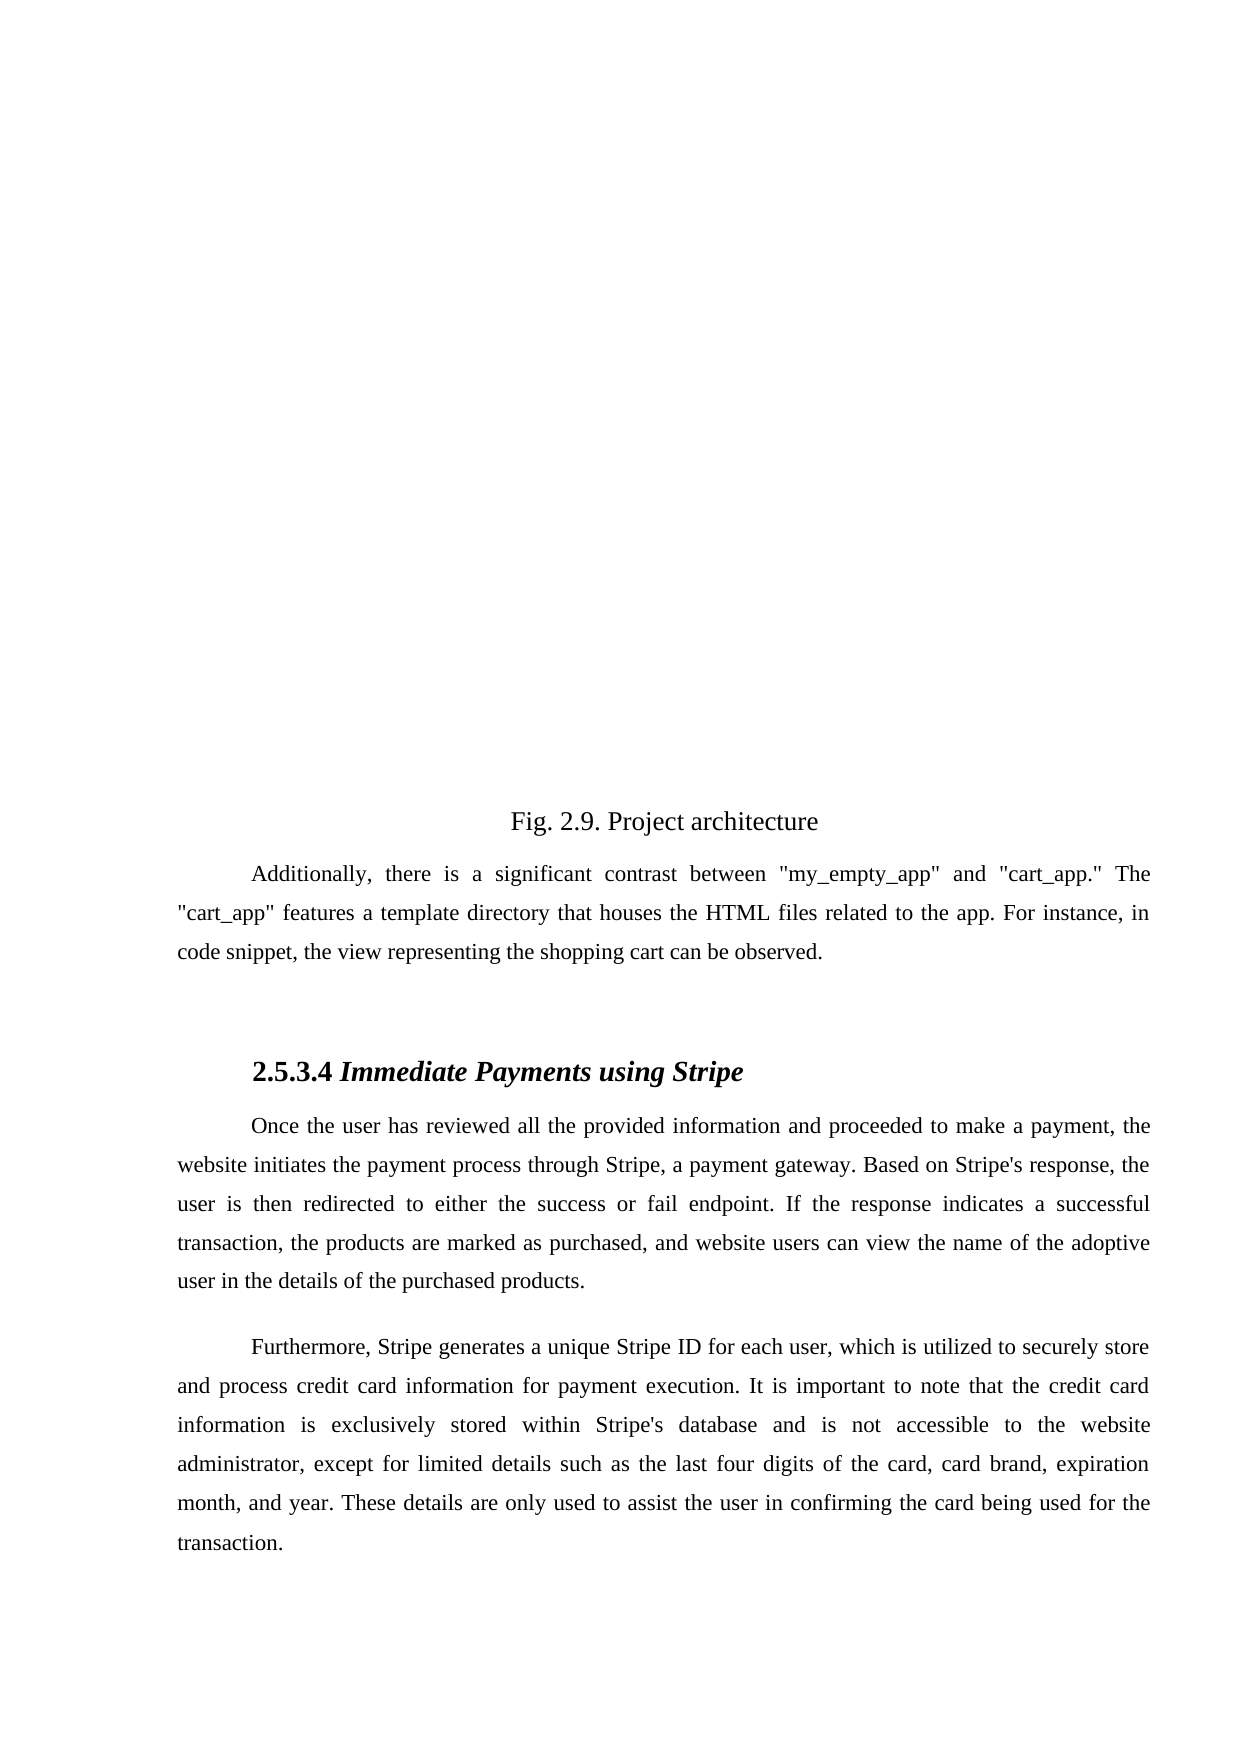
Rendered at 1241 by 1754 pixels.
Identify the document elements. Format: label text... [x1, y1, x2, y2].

text Furthermore, Stripe generates a unique Stripe ID for each user, which is utilized to securely store and process credit card information for payment execution. It is important to note that the credit card information is exclusively stored within Stripe's database and is not accessible to the website administrator, except for limited details such as the last four digits of the card, card brand, expiration month, and year. These details are only used to assist the user in confirming the card being used for the transaction. [177, 1333, 1152, 1555]
text Once the user has reviewed all the provided information and proceeded to make a payment, the website initiates the payment process through Stripe, a payment gateway. Based on Stripe's response, the user is then redirected to either the success or fail endpoint. If the response indicates a successful transaction, the products are marked as purchased, and website users can view the name of the adoptive user in the details of the purchased products. [177, 1112, 1152, 1294]
text 2.5.3.4 Immediate Payments using Stripe [252, 1054, 1152, 1088]
text Additionally, there is a significant contrast between "my_empty_app" and "cart_app." The "cart_app" features a template directory that houses the HTML files related to the app. For instance, in code snippet, the view representing the shopping cart can be observed. [177, 860, 1152, 964]
text Fig. 2.9. Project architecture [150, 804, 1179, 836]
